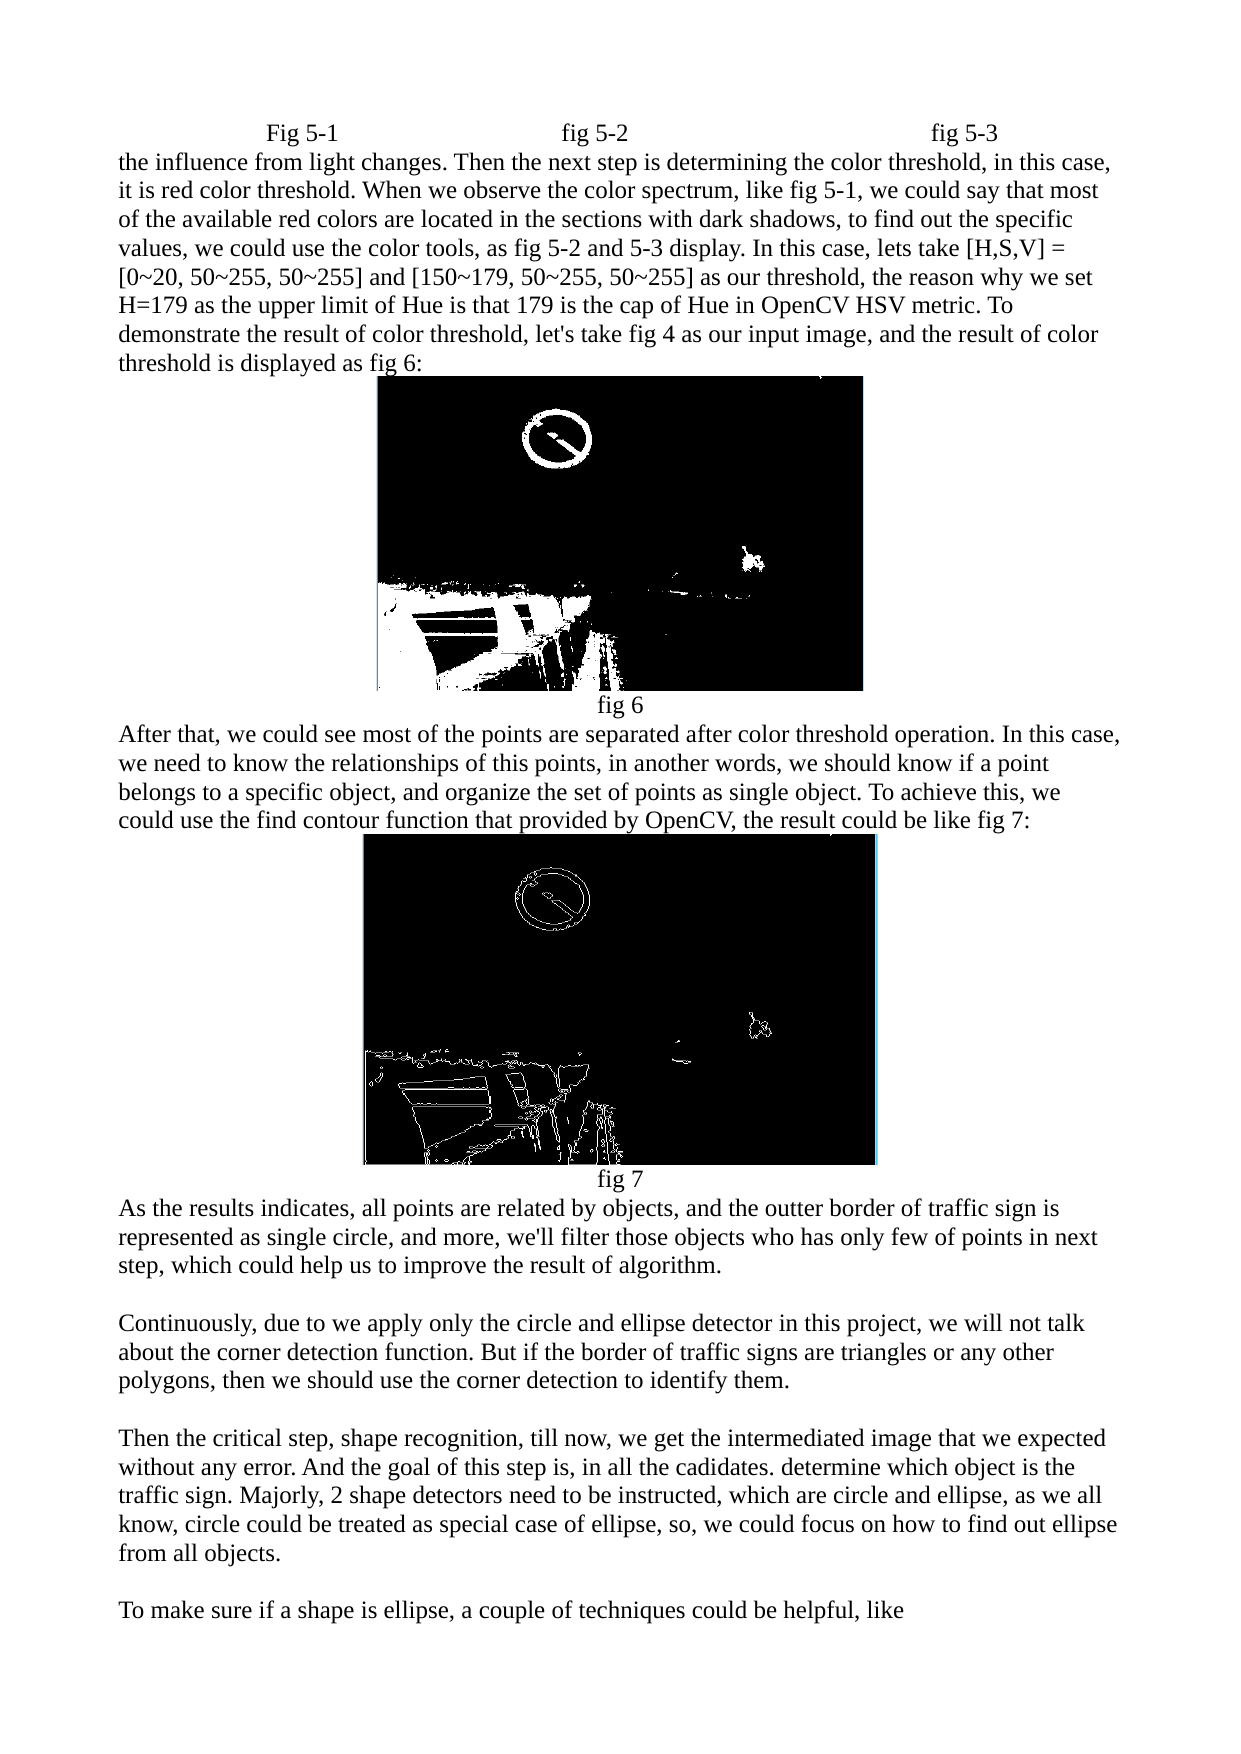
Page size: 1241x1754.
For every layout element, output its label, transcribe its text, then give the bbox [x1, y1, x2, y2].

text the influence from light changes. Then the next step is determining the color threshold, in this case, it is red color threshold. When we observe the color spectrum, like fig 5-1, we could say that most of the available red colors are located in the sections with dark shadows, to find out the specific values, we could use the color tools, as fig 5-2 and 5-3 display. In this case, lets take [H,S,V] = [0~20, 50~255, 50~255] and [150~179, 50~255, 50~255] as our threshold, the reason why we set H=179 as the upper limit of Hue is that 179 is the cap of Hue in OpenCV HSV metric. To demonstrate the result of color threshold, let's take fig 4 as our input image, and the result of color threshold is displayed as fig 6: [118, 147, 1122, 377]
text After that, we could see most of the points are separated after color threshold operation. In this case, we need to know the relationships of this points, in another words, we should know if a point belongs to a specific object, and organize the set of points as single object. To achieve this, we could use the find contour function that provided by OpenCV, the result could be like fig 7: [118, 719, 1122, 834]
text To make sure if a shape is ellipse, a couple of techniques could be helpful, like [118, 1596, 1122, 1624]
text fig 7 [118, 834, 1122, 1193]
text fig 6 [118, 377, 1122, 719]
text Then the critical step, shape recognition, till now, we get the intermediated image that we expected without any error. And the goal of this step is, in all the cadidates. determine which object is the traffic sign. Majorly, 2 shape detectors need to be instructed, which are circle and ellipse, as we all know, circle could be treated as special case of ellipse, so, we could focus on how to find out ellipse from all objects. [118, 1423, 1122, 1567]
text Continuously, due to we apply only the circle and ellipse detector in this project, we will not talk about the corner detection function. But if the border of traffic signs are triangles or any other polygons, then we should use the corner detection to identify them. [118, 1308, 1122, 1394]
text As the results indicates, all points are related by objects, and the outter border of traffic sign is represented as single circle, and more, we'll filter those objects who has only few of points in next step, which could help us to improve the result of algorithm. [118, 1193, 1122, 1279]
picture [376, 376, 864, 691]
text Fig 5-1 fig 5-2 fig 5-3 [118, 118, 1122, 147]
picture [362, 834, 878, 1165]
